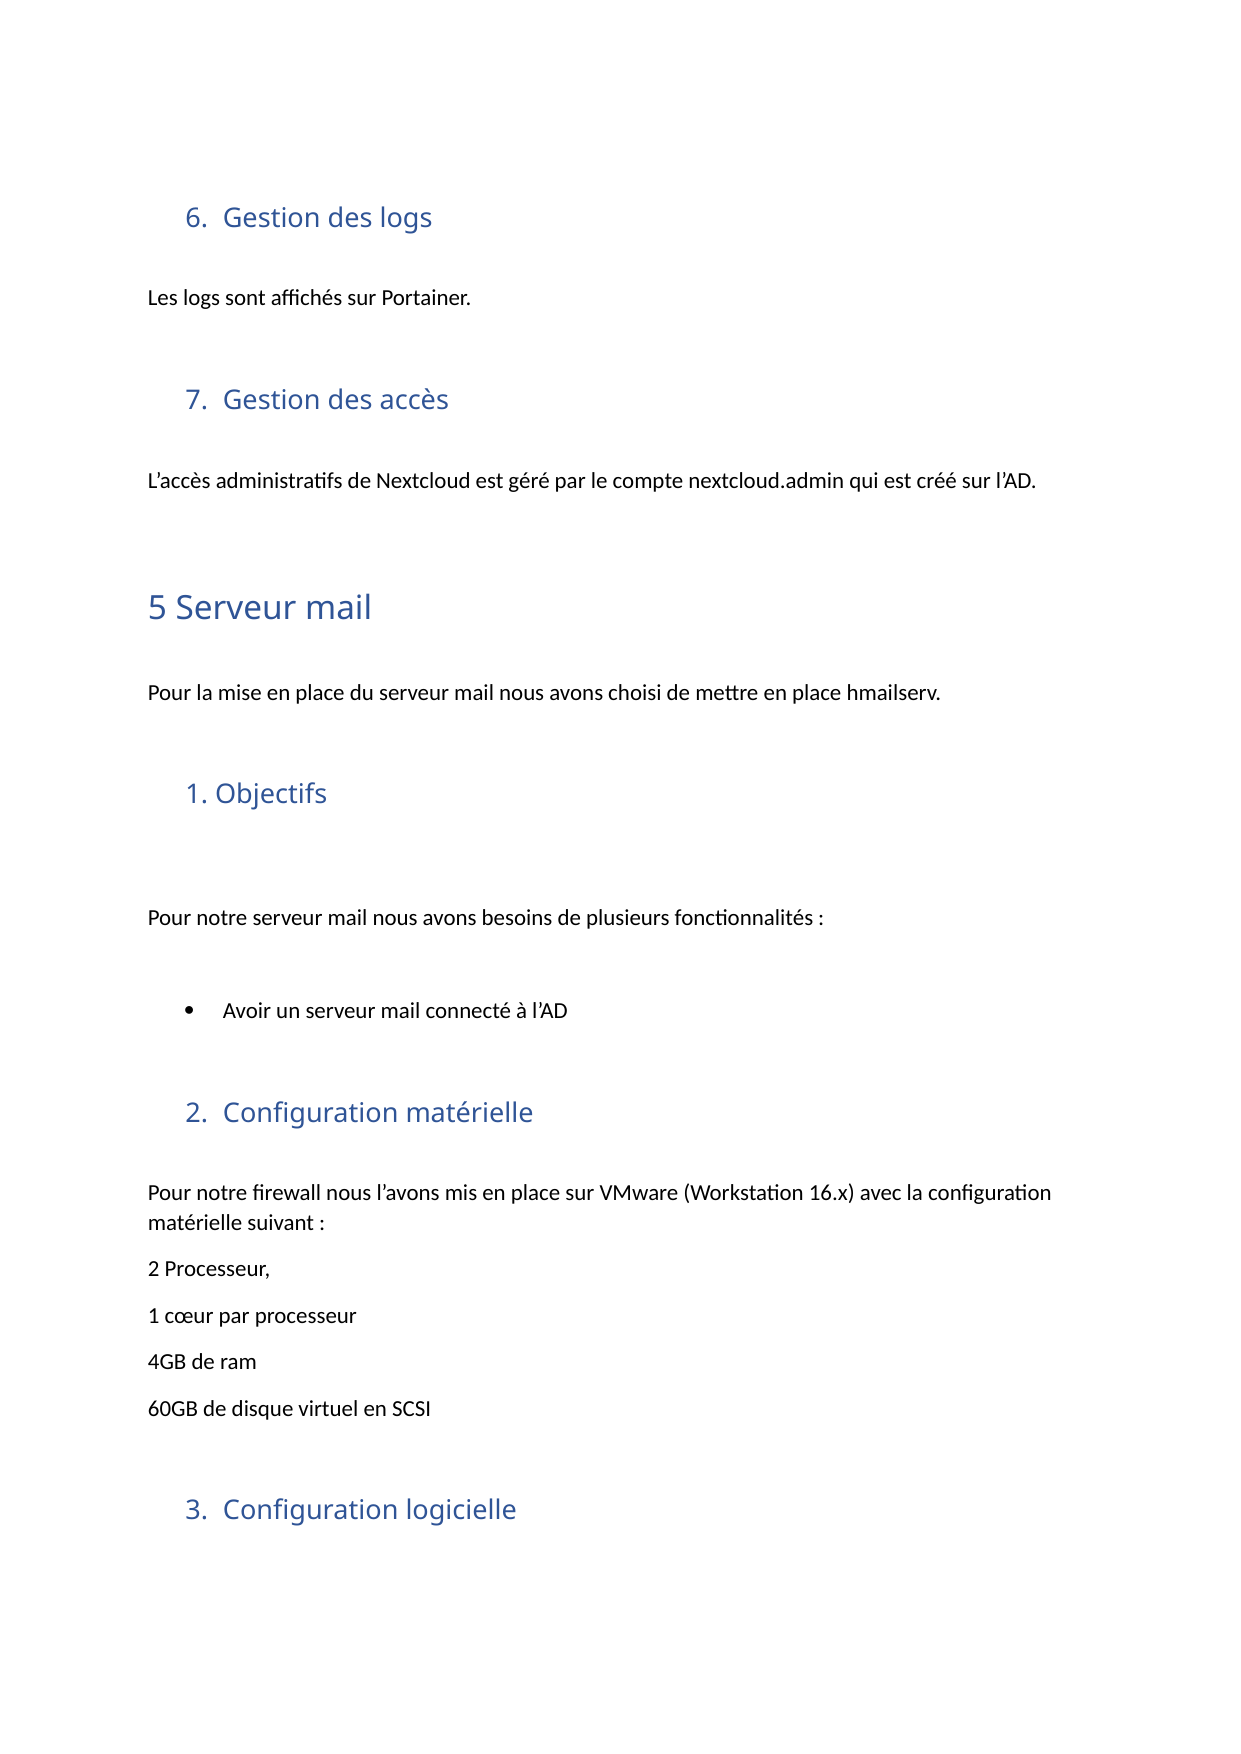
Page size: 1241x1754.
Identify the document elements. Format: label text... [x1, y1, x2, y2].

list Gestion des accès [185, 380, 1093, 417]
list Configuration matérielle [185, 1093, 1093, 1130]
text 1 cœur par processeur [148, 1301, 1093, 1329]
subtitle 5 Serveur mail [148, 583, 1093, 629]
list Configuration logicielle [185, 1491, 1093, 1527]
text 2 Processeur, [148, 1254, 1093, 1283]
text Pour la mise en place du serveur mail nous avons choisi de mettre en place hmailserv. [148, 678, 1093, 706]
text Pour notre serveur mail nous avons besoins de plusieurs fonctionnalités : [148, 903, 1093, 932]
text Les logs sont affichés sur Portainer. [148, 283, 1093, 312]
list Gestion des logs [185, 198, 1093, 235]
list Avoir un serveur mail connecté à l’AD [185, 996, 1093, 1024]
text Pour notre firewall nous l’avons mis en place sur VMware (Workstation 16.x) avec la configuration matérielle suivant : [148, 1178, 1093, 1236]
text L’accès administratifs de Nextcloud est géré par le compte nextcloud.admin qui est créé sur l’AD. [148, 466, 1093, 494]
text 4GB de ram [148, 1347, 1093, 1375]
text 60GB de disque virtuel en SCSI [148, 1394, 1093, 1422]
subtitle 1. Objectifs [185, 775, 1093, 812]
